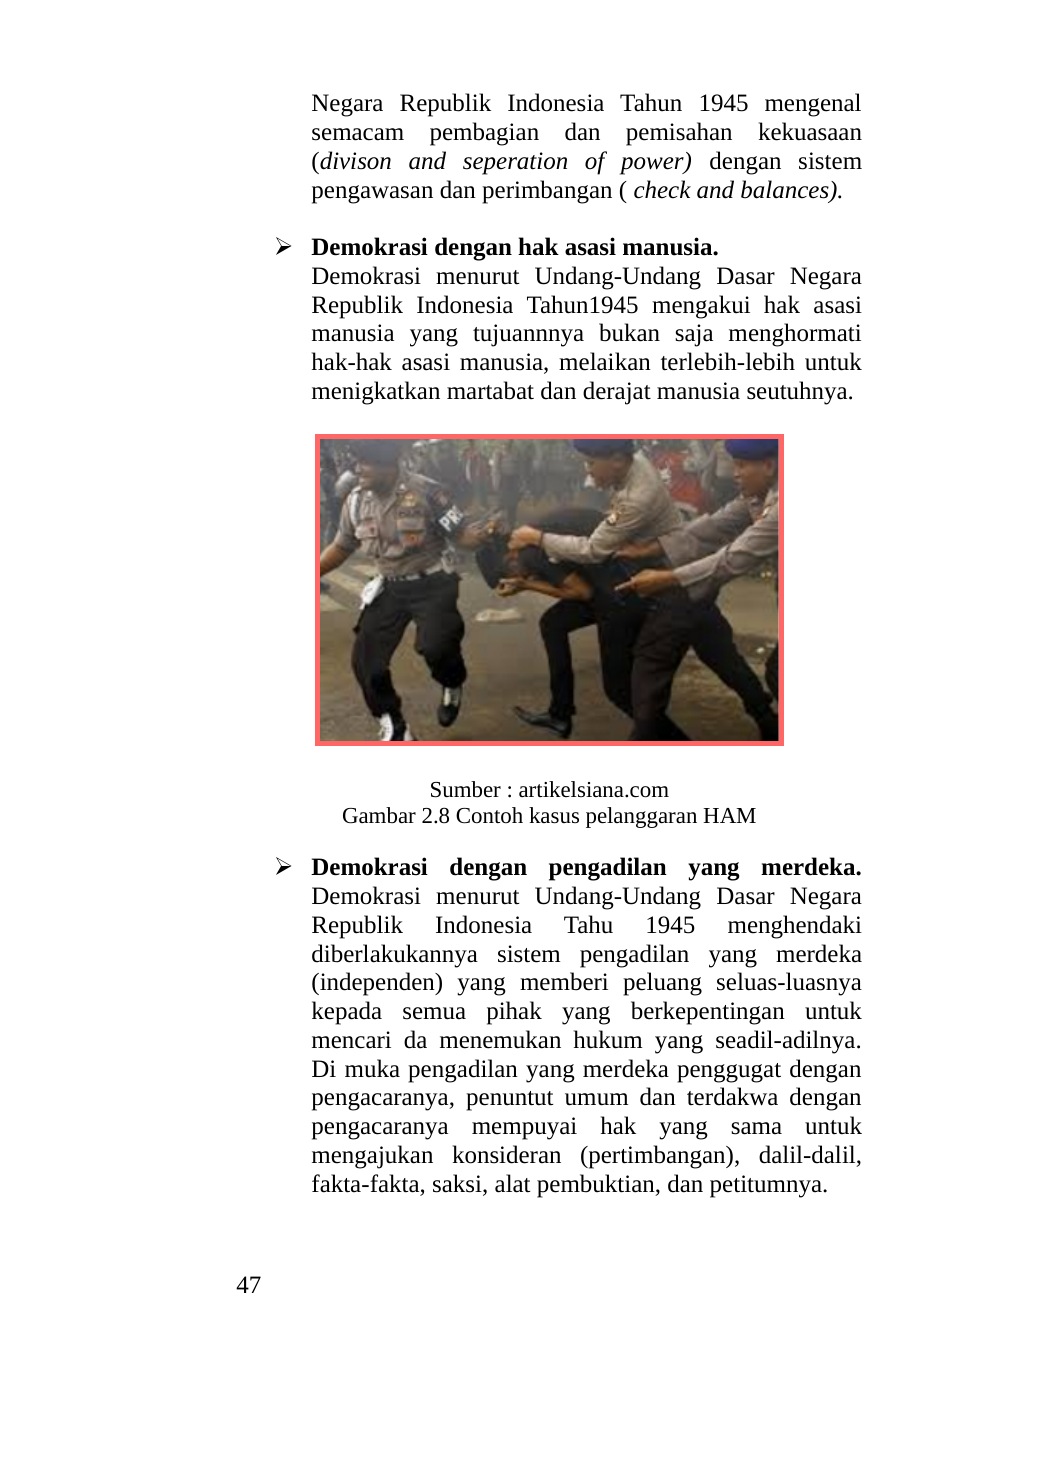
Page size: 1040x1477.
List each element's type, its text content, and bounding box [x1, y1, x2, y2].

list Demokrasi dengan pengadilan yang merdeka. Demokrasi menurut Undang-Undang Dasar Negara Republik Indonesia Tahu 1945 menghendaki diberlakukannya sistem pengadilan yang merdeka (independen) yang memberi peluang seluas-luasnya kepada semua pihak yang berkepentingan untuk mencari da menemukan hukum yang seadil-adilnya. Di muka pengadilan yang merdeka penggugat dengan pengacaranya, penuntut umum dan terdakwa dengan pengacaranya mempuyai hak yang sama untuk mengajukan konsideran (pertimbangan), dalil-dalil, fakta-fakta, saksi, alat pembuktian, dan petitumnya. [274, 852, 862, 1197]
list Demokrasi dengan hak asasi manusia. [274, 232, 862, 261]
list Demokrasi menurut Undang-Undang Dasar Negara Republik Indonesia Tahun1945 mengakui hak asasi manusia yang tujuannnya bukan saja menghormati hak-hak asasi manusia, melaikan terlebih-lebih untuk menigkatkan martabat dan derajat manusia seutuhnya. [274, 261, 862, 405]
picture [320, 439, 779, 741]
text Gambar 2.8 Contoh kasus pelanggaran HAM [236, 802, 862, 828]
list Negara Republik Indonesia Tahun 1945 mengenal semacam pembagian dan pemisahan kekuasaan (divison and seperation of power) dengan sistem pengawasan dan perimbangan ( check and balances). [274, 88, 862, 203]
text Sumber : artikelsiana.com [236, 776, 862, 802]
